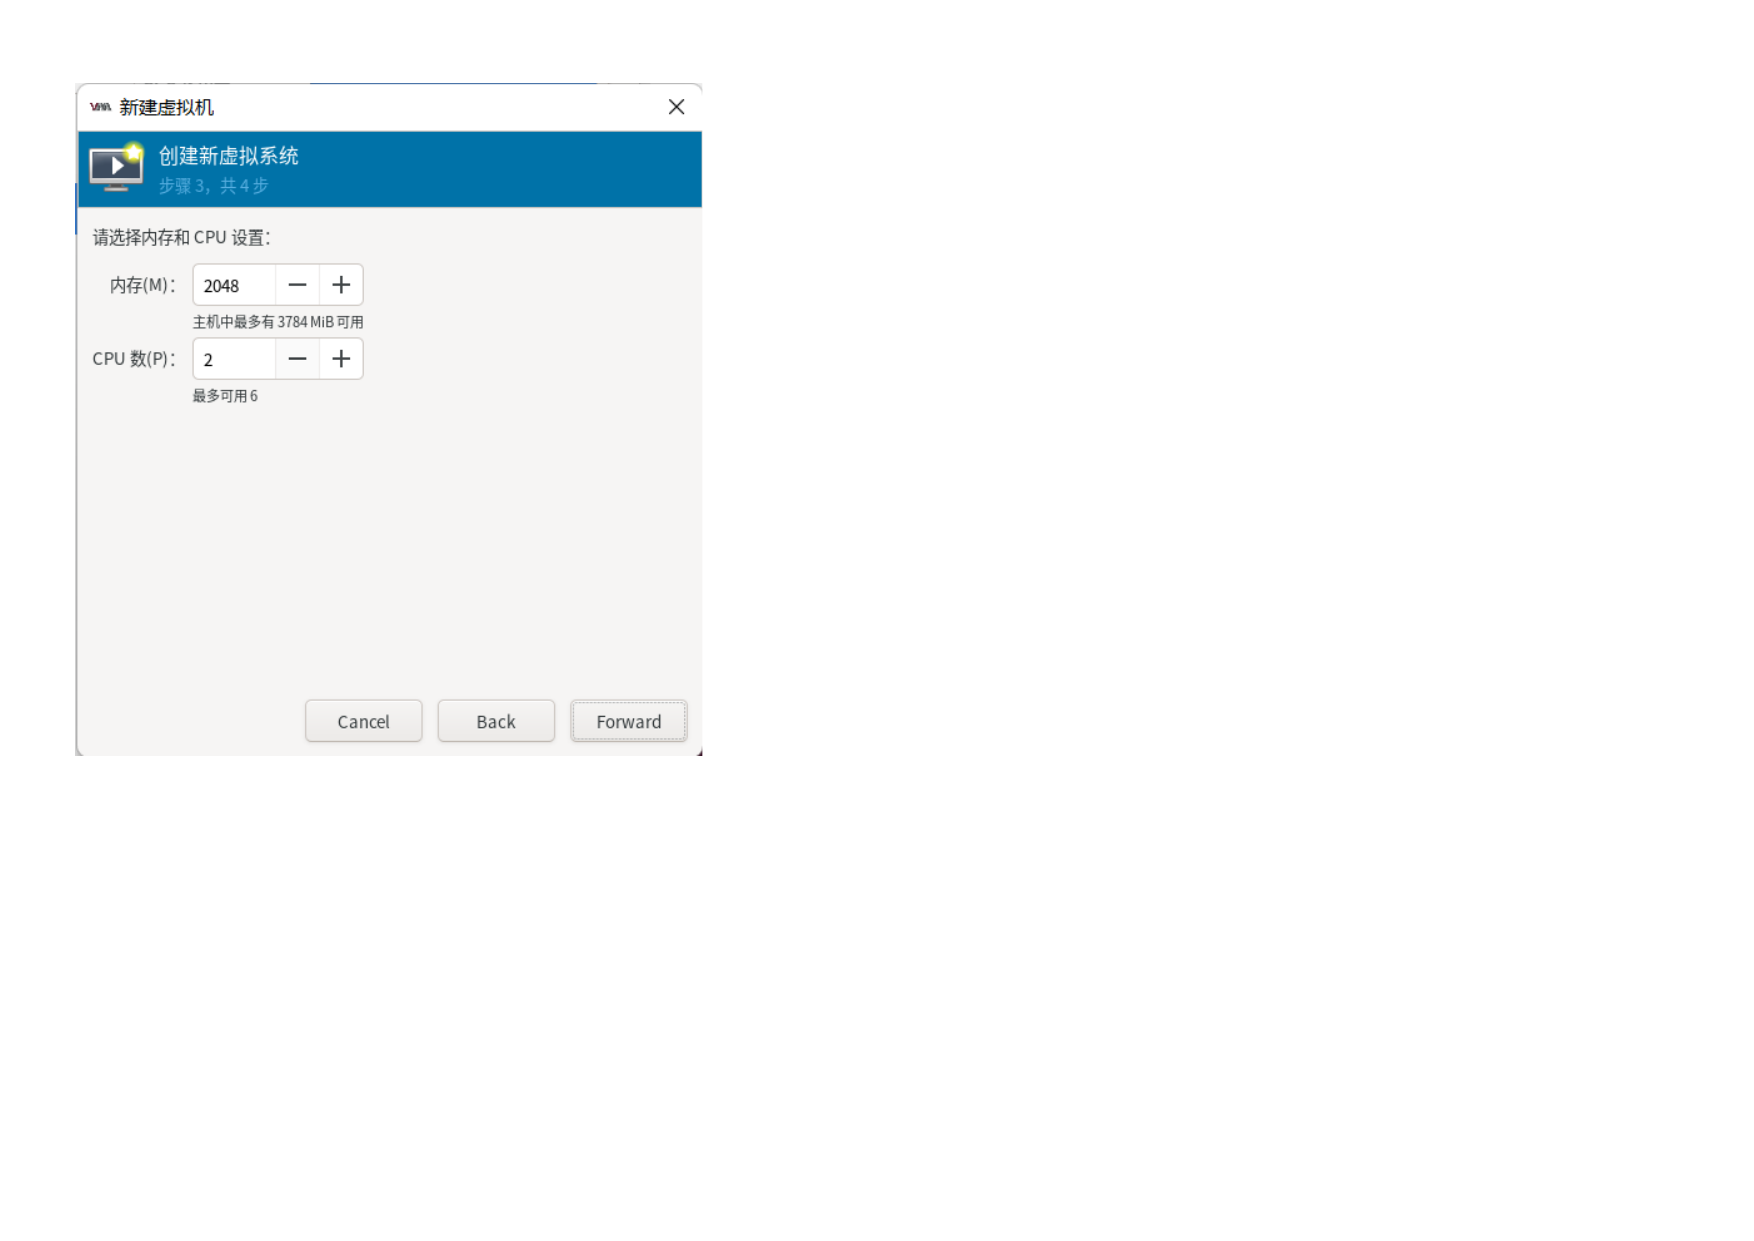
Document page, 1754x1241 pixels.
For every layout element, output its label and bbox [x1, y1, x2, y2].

picture [75, 83, 703, 756]
